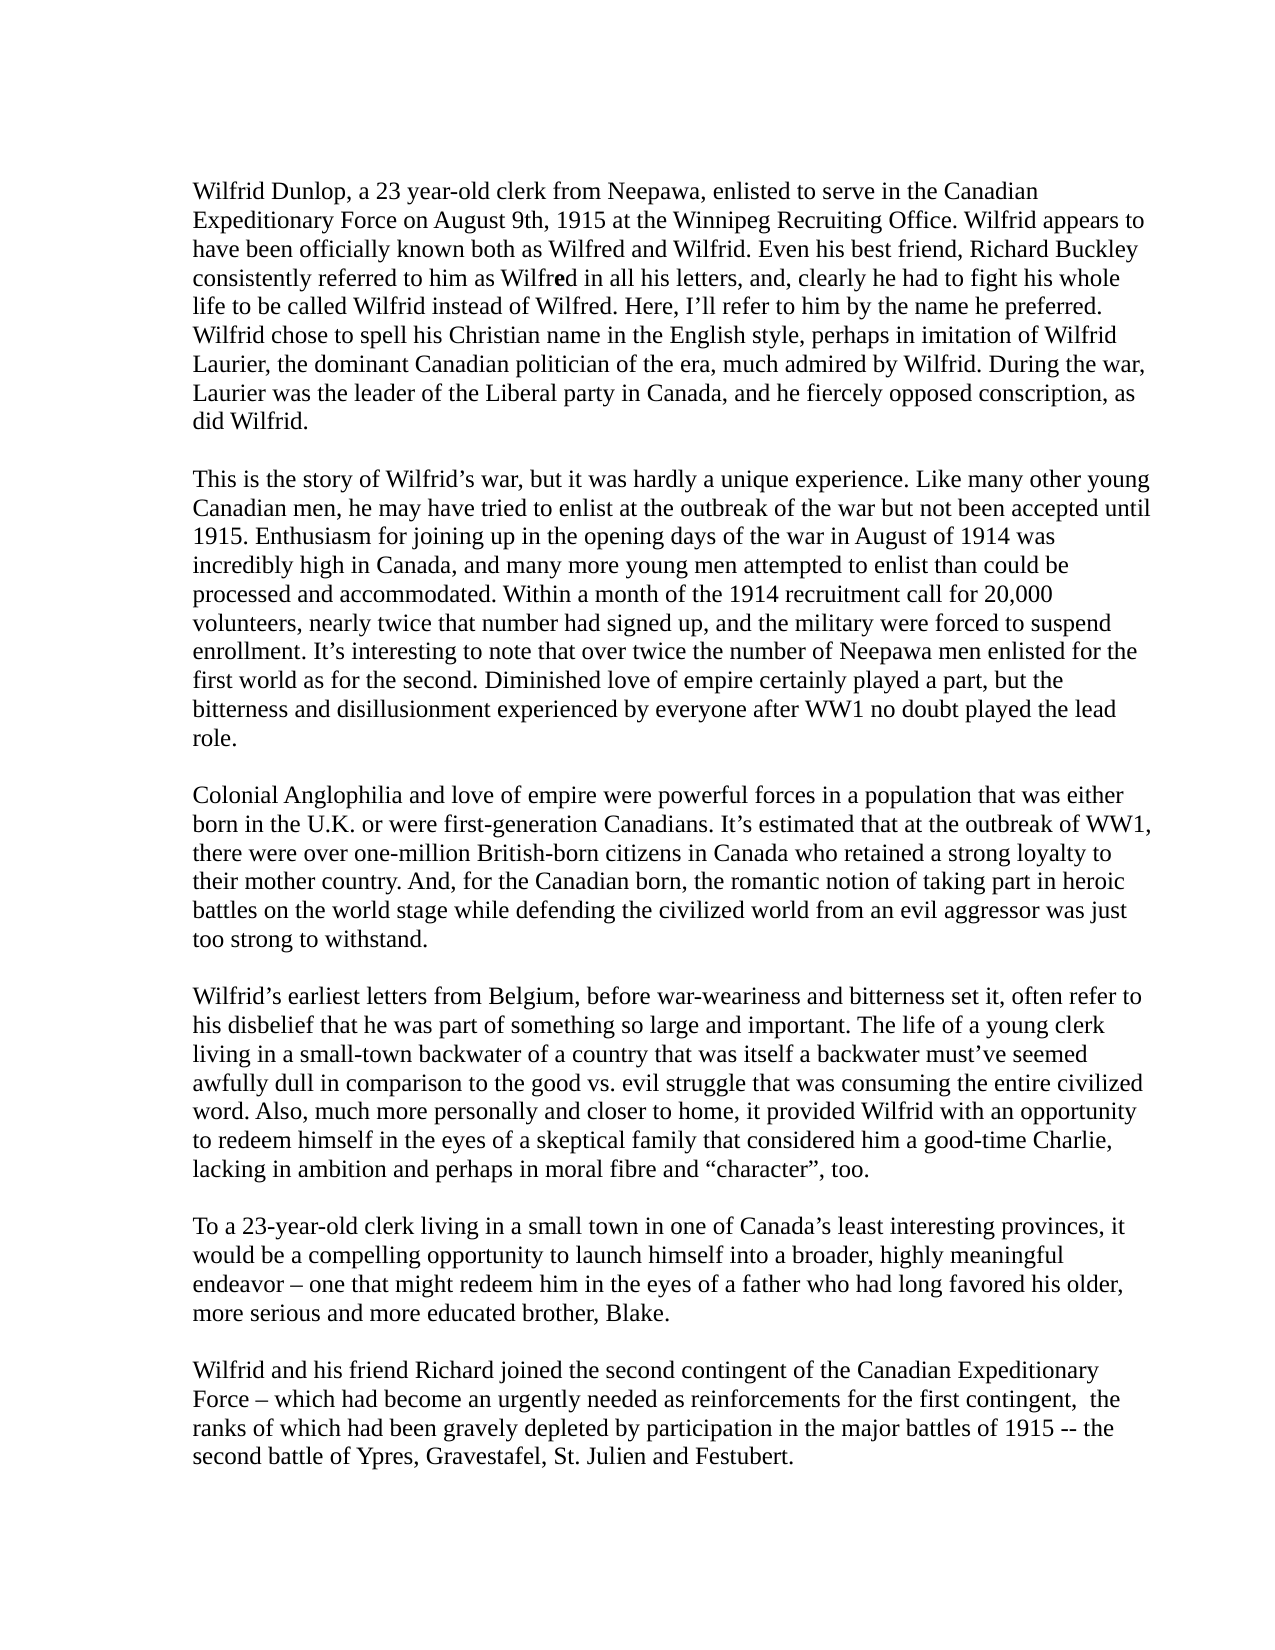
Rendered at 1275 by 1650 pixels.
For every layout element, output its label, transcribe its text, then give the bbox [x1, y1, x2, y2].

text Wilfrid Dunlop, a 23 year-old clerk from Neepawa, enlisted to serve in the Canadian Expeditionary Force on August 9th, 1915 at the Winnipeg Recruiting Office. Wilfrid appears to have been officially known both as Wilfred and Wilfrid. Even his best friend, Richard Buckley consistently referred to him as Wilfred in all his letters, and, clearly he had to fight his whole life to be called Wilfrid instead of Wilfred. Here, I’ll refer to him by the name he preferred. Wilfrid chose to spell his Christian name in the English style, perhaps in imitation of Wilfrid Laurier, the dominant Canadian politician of the era, much admired by Wilfrid. During the war, Laurier was the leader of the Liberal party in Canada, and he fiercely opposed conscription, as did Wilfrid. [192, 176, 1158, 435]
text Wilfrid’s earliest letters from Belgium, before war-weariness and bitterness set it, often refer to his disbelief that he was part of something so large and important. The life of a young clerk living in a small-town backwater of a country that was itself a backwater must’ve seemed awfully dull in comparison to the good vs. evil struggle that was consuming the entire civilized word. Also, much more personally and closer to home, it provided Wilfrid with an opportunity to redeem himself in the eyes of a skeptical family that considered him a good-time Charlie, lacking in ambition and perhaps in moral fibre and “character”, too. [192, 981, 1158, 1183]
text Colonial Anglophilia and love of empire were powerful forces in a population that was either born in the U.K. or were first-generation Canadians. It’s estimated that at the outbreak of WW1, there were over one-million British-born citizens in Canada who retained a strong loyalty to their mother country. And, for the Canadian born, the romantic notion of taking part in heroic battles on the world stage while defending the civilized world from an evil aggressor was just too strong to withstand. [192, 780, 1158, 953]
text This is the story of Wilfrid’s war, but it was hardly a unique experience. Like many other young Canadian men, he may have tried to enlist at the outbreak of the war but not been accepted until 1915. Enthusiasm for joining up in the opening days of the war in August of 1914 was incredibly high in Canada, and many more young men attempted to enlist than could be processed and accommodated. Within a month of the 1914 recruitment call for 20,000 volunteers, nearly twice that number had signed up, and the military were forced to suspend enrollment. It’s interesting to note that over twice the number of Neepawa men enlisted for the first world as for the second. Diminished love of empire certainly played a part, but the bitterness and disillusionment experienced by everyone after WW1 no doubt played the lead role. [192, 464, 1158, 751]
text To a 23-year-old clerk living in a small town in one of Canada’s least interesting provinces, it would be a compelling opportunity to launch himself into a broader, highly meaningful endeavor – one that might redeem him in the eyes of a father who had long favored his older, more serious and more educated brother, Blake. [192, 1211, 1158, 1326]
text Wilfrid and his friend Richard joined the second contingent of the Canadian Expeditionary Force – which had become an urgently needed as reinforcements for the first contingent, the ranks of which had been gravely depleted by participation in the major battles of 1915 -- the second battle of Ypres, Gravestafel, St. Julien and Festubert. [192, 1355, 1158, 1470]
